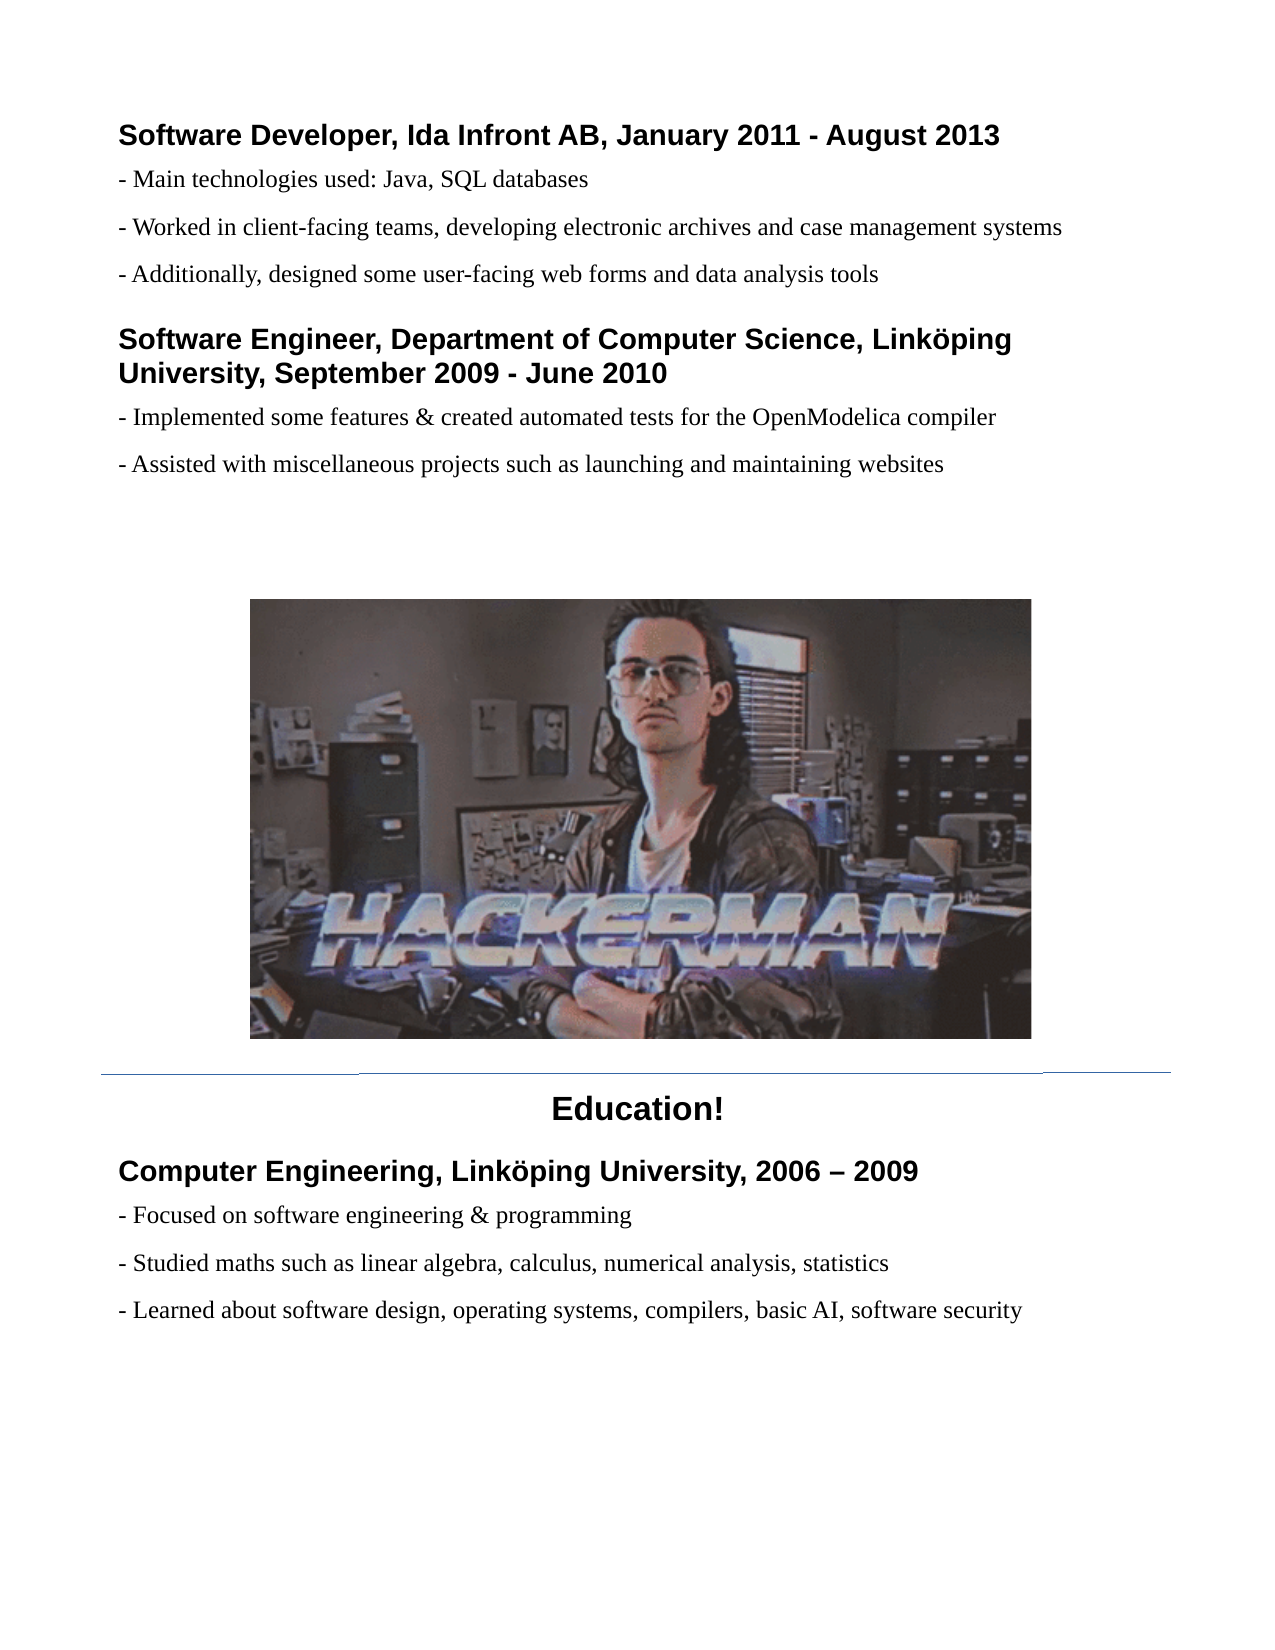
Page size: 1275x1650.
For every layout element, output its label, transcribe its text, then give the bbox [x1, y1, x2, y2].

text - Learned about software design, operating systems, compilers, basic AI, software security [118, 1296, 1157, 1324]
text - Implemented some features & created automated tests for the OpenModelica compiler [118, 402, 1157, 431]
picture [250, 599, 1032, 1039]
text - Focused on software engineering & programming [118, 1200, 1157, 1229]
text - Assisted with miscellaneous projects such as launching and maintaining websites [118, 449, 1157, 478]
text - Studied maths such as linear algebra, calculus, numerical analysis, statistics [118, 1248, 1157, 1277]
subtitle Software Developer, Ida Infront AB, January 2011 - August 2013 [118, 118, 1157, 152]
subtitle Education! [118, 818, 1157, 1127]
text - Additionally, designed some user-facing web forms and data analysis tools [118, 259, 1157, 288]
subtitle Software Engineer, Department of Computer Science, Linköping University, September 2009 - June 2010 [118, 322, 1157, 389]
text - Worked in client-facing teams, developing electronic archives and case management systems [118, 212, 1157, 241]
text - Main technologies used: Java, SQL databases [118, 164, 1157, 193]
subtitle Computer Engineering, Linköping University, 2006 – 2009 [118, 1154, 1157, 1188]
